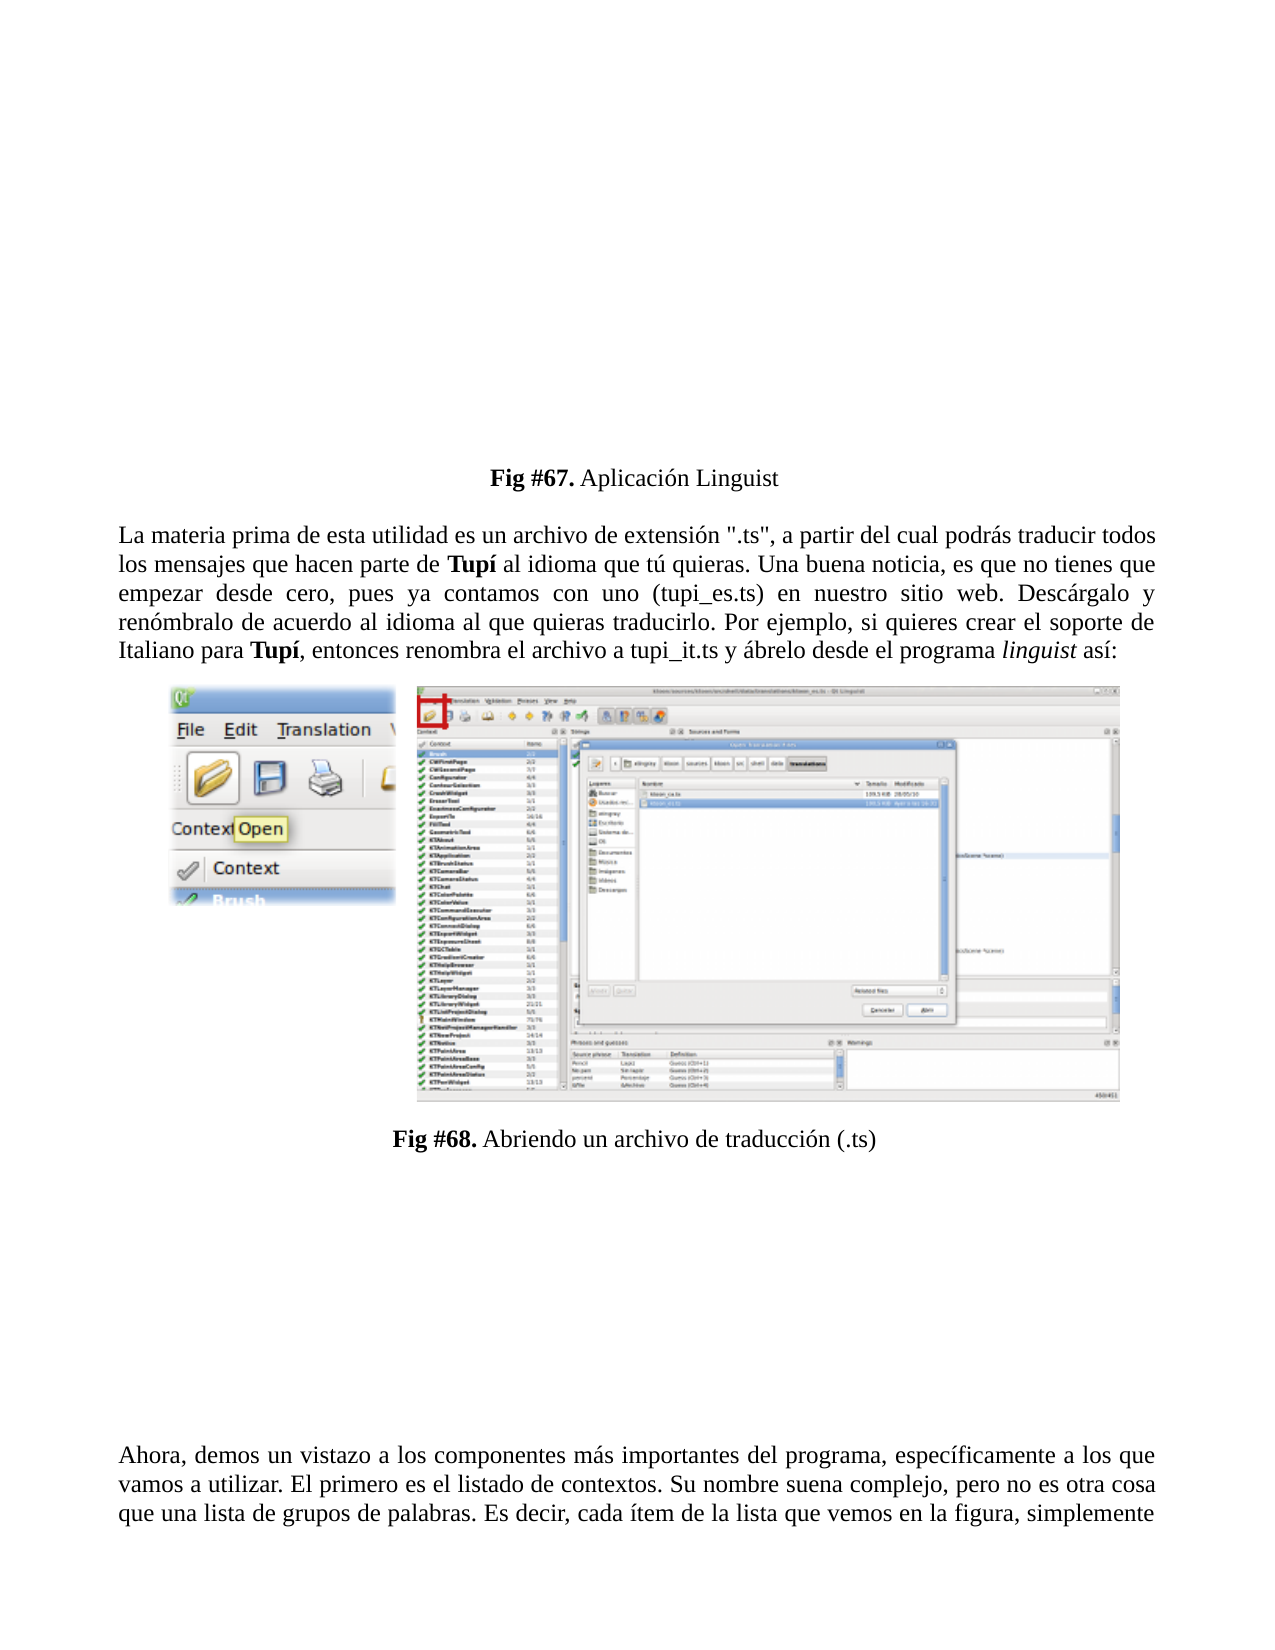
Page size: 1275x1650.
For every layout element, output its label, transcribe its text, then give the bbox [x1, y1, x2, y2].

text Ahora, demos un vistazo a los componentes más importantes del programa, específicamente a los que vamos a utilizar. El primero es el listado de contextos. Su nombre suena complejo, pero no es otra cosa que una lista de grupos de palabras. Es decir, cada ítem de la lista que vemos en la figura, simplemente [118, 1441, 1157, 1527]
text La materia prima de esta utilidad es un archivo de extensión ".ts", a partir del cual podrás traducir todos los mensajes que hacen parte de Tupí al idioma que tú quieras. Una buena noticia, es que no tienes que empezar desde cero, pues ya contamos con uno (tupi_es.ts) en nuestro sitio web. Descárgalo y renómbralo de acuerdo al idioma al que quieras traducirlo. Por ejemplo, si quieres crear el soporte de Italiano para Tupí, entonces renombra el archivo a tupi_it.ts y ábrelo desde el programa linguist así: [118, 521, 1157, 664]
picture [168, 684, 397, 906]
text Fig #67. Aplicación Linguist [118, 463, 1157, 492]
picture [416, 686, 1120, 1102]
text Fig #68. Abriendo un archivo de traducción (.ts) [118, 1124, 1157, 1153]
